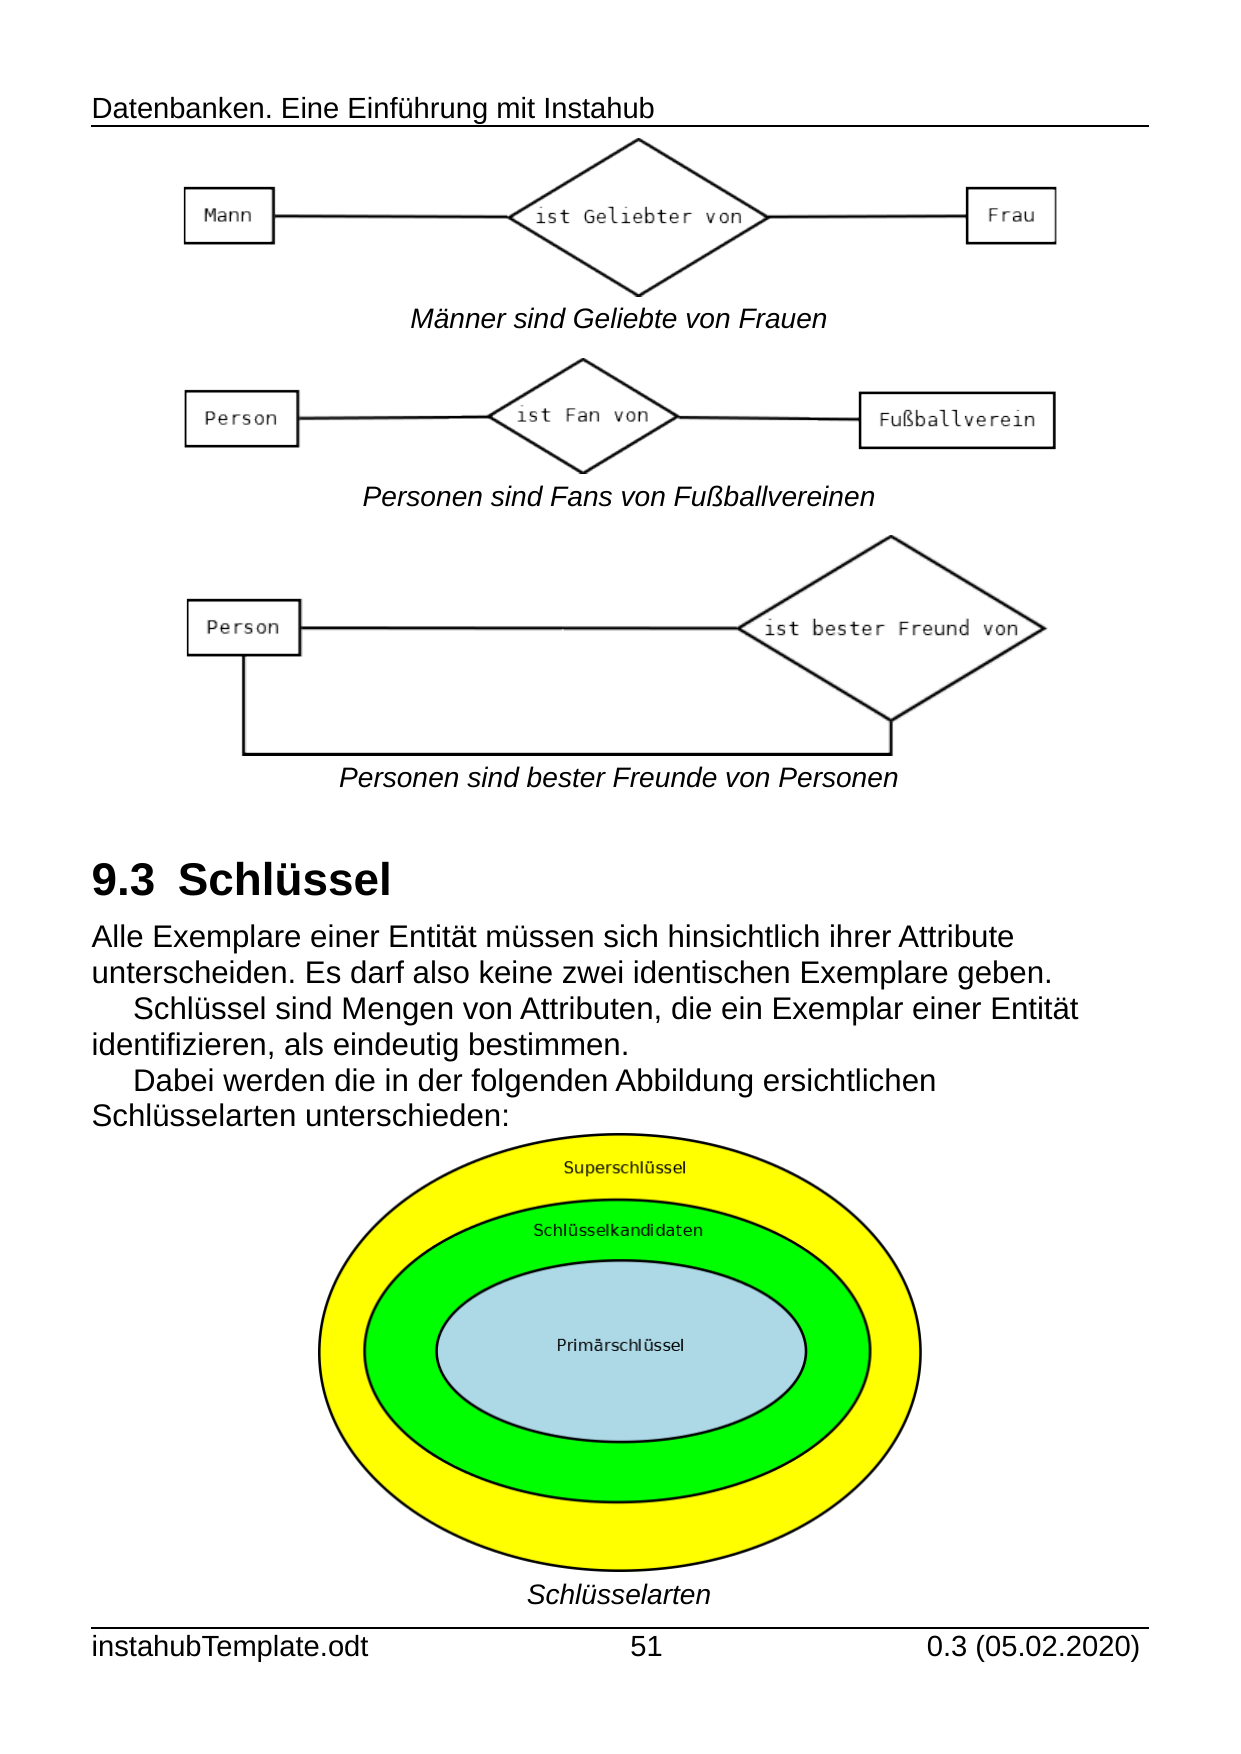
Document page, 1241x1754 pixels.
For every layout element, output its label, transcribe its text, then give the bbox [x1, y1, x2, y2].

text Alle Exemplare einer Entität müssen sich hinsichtlich ihrer Attribute unterscheiden. Es darf also keine zwei identischen Exemplare geben. [91, 918, 1149, 990]
text Männer sind Geliebte von Frauen [91, 302, 1149, 335]
picture [186, 535, 1054, 756]
text Dabei werden die in der folgenden Abbildung ersichtlichen Schlüsselarten unterschieden: [91, 1062, 1149, 1133]
text Personen sind Fans von Fußballvereinen [91, 479, 1149, 512]
picture [318, 1133, 923, 1573]
picture [184, 358, 1056, 474]
text Schlüsselarten [91, 1578, 1149, 1611]
text Schlüssel sind Mengen von Attributen, die ein Exemplar einer Entität identifizieren, als eindeutig bestimmen. [91, 990, 1149, 1062]
text Personen sind bester Freunde von Personen [91, 761, 1149, 794]
picture [183, 138, 1057, 297]
subtitle Schlüssel [91, 853, 1149, 905]
